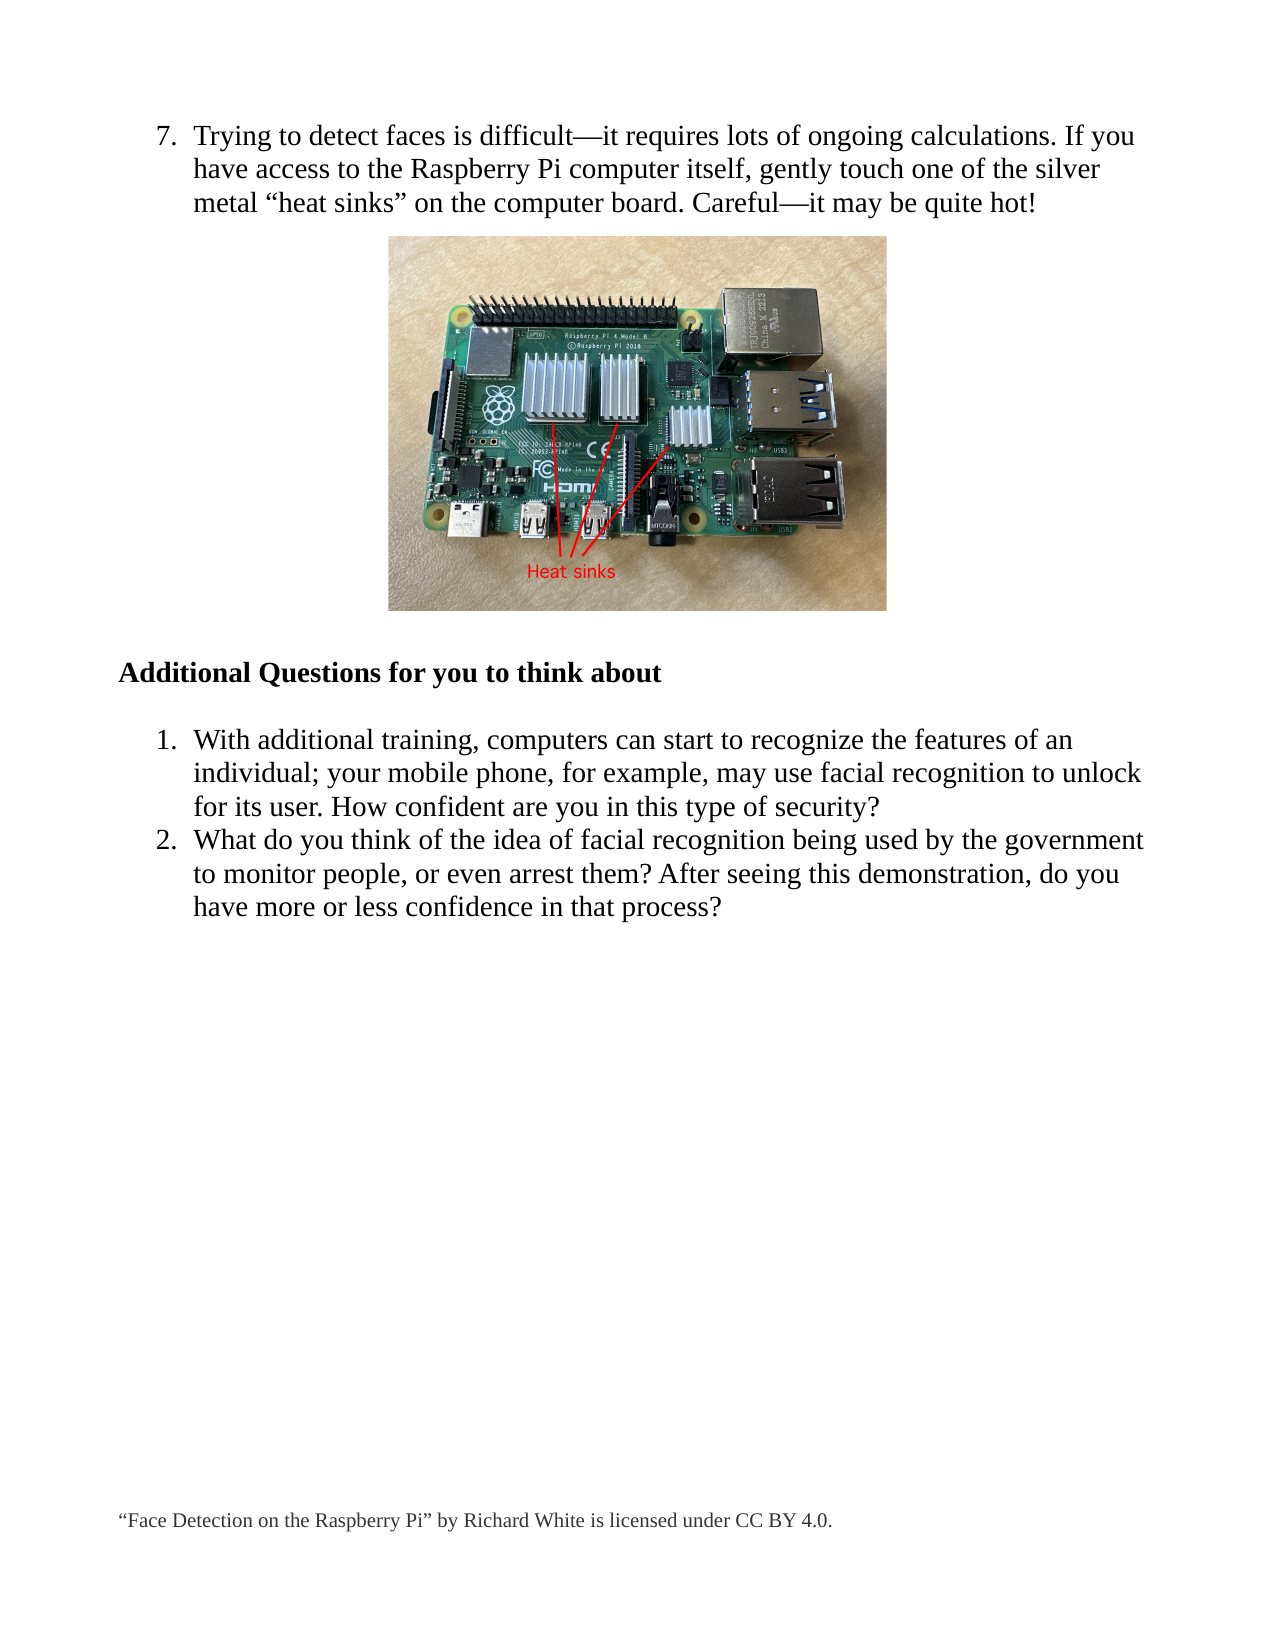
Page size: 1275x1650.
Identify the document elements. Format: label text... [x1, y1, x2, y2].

list What do you think of the idea of facial recognition being used by the government to monitor people, or even arrest them? After seeing this demonstration, do you have more or less confidence in that process? [156, 822, 1157, 923]
list Trying to detect faces is difficult—it requires lots of ongoing calculations. If you have access to the Raspberry Pi computer itself, gently touch one of the silver metal “heat sinks” on the computer board. Careful—it may be quite hot! [156, 118, 1157, 219]
text Additional Questions for you to think about [118, 655, 1157, 688]
picture [388, 236, 887, 611]
list With additional training, computers can start to recognize the features of an individual; your mobile phone, for example, may use facial recognition to unlock for its user. How confident are you in this type of security? [156, 722, 1157, 822]
